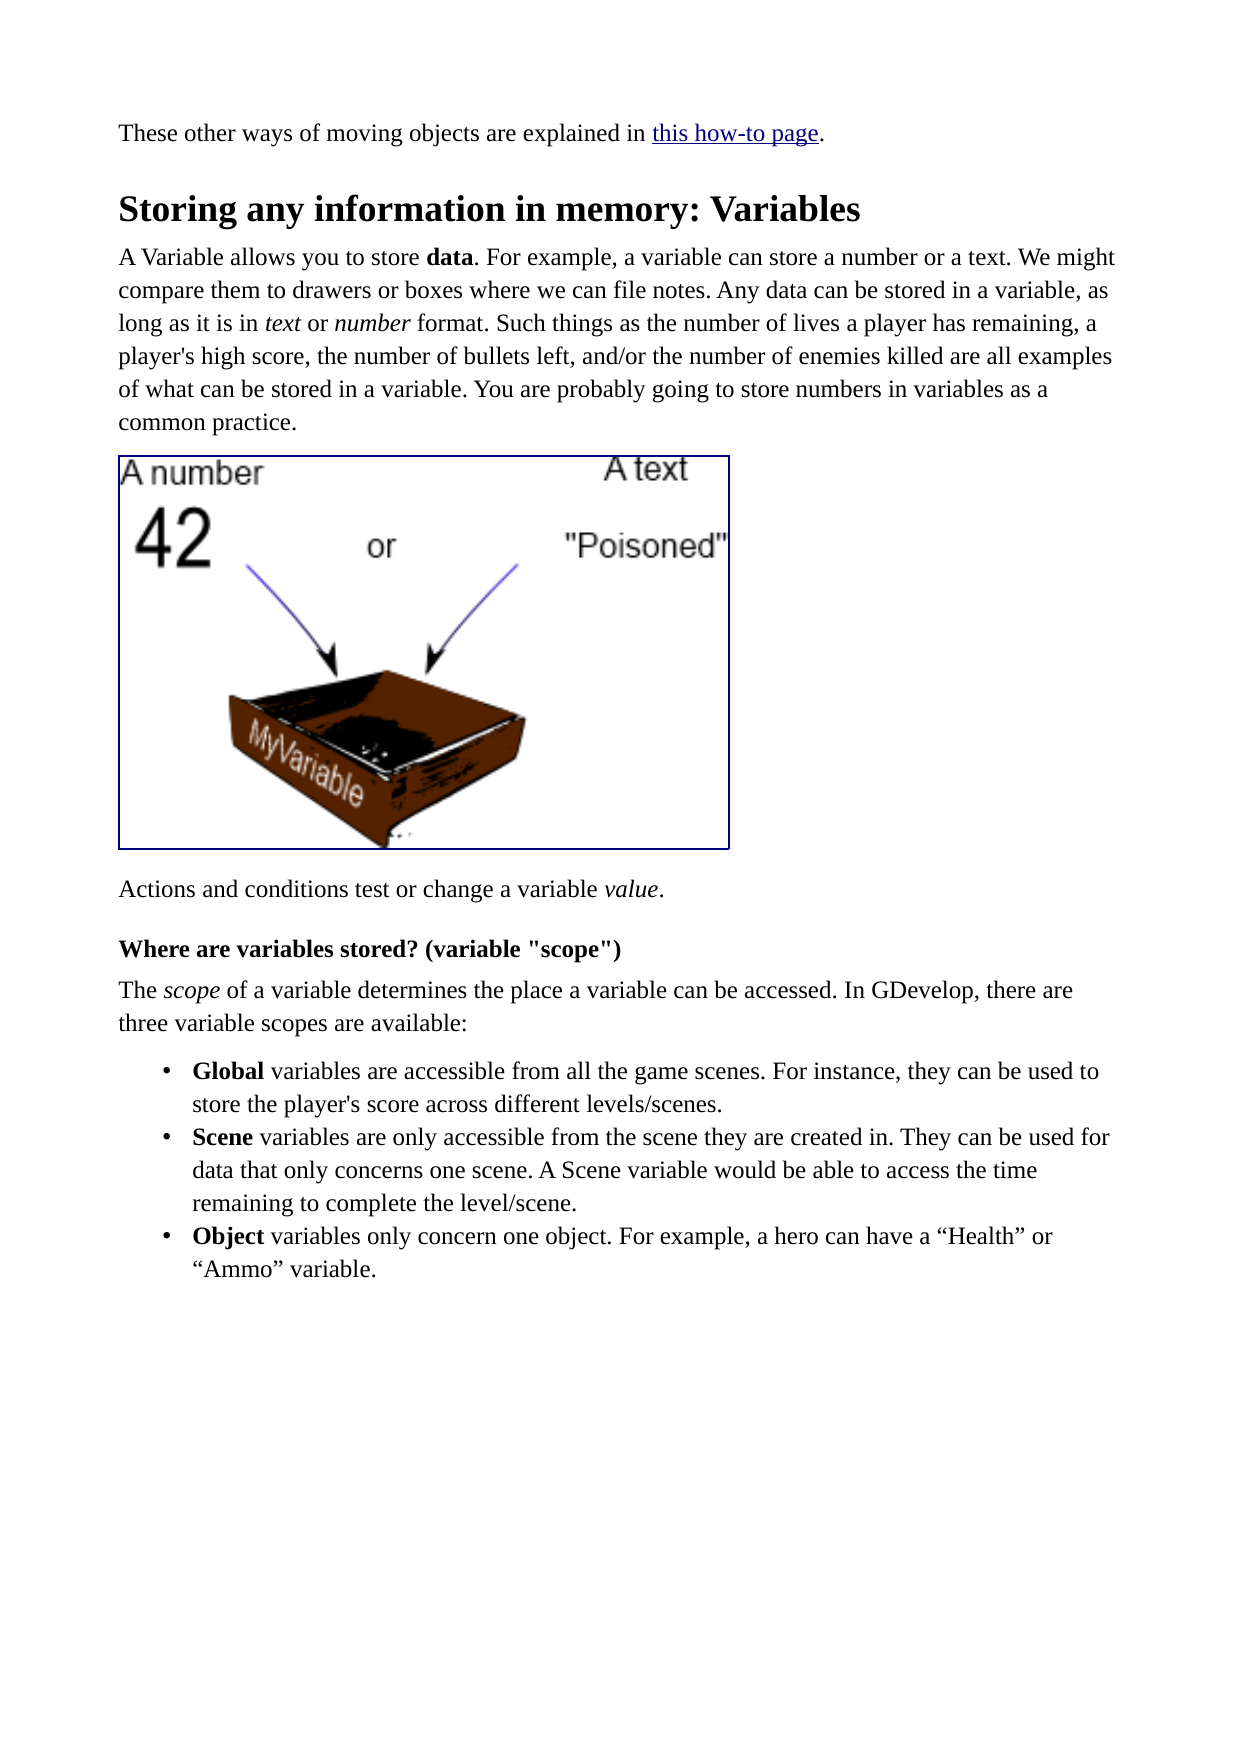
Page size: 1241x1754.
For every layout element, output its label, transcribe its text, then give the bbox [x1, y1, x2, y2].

subtitle Storing any information in memory: Variables [118, 187, 1122, 230]
list Global variables are accessible from all the game scenes. For instance, they can be used to store the player's score across different levels/scenes. [162, 1056, 1122, 1118]
list Object variables only concern one object. For example, a hero can have a “Health” or “Ammo” variable. [162, 1221, 1122, 1283]
picture [120, 457, 728, 848]
subtitle Where are variables stored? (variable "scope") [118, 934, 1122, 963]
text Actions and conditions test or change a variable value. [118, 874, 1122, 903]
text These other ways of moving objects are explained in this how-to page. [118, 118, 1122, 147]
text The scope of a variable determines the place a variable can be accessed. In GDevelop, there are three variable scopes are available: [118, 975, 1122, 1037]
text A Variable allows you to store data. For example, a variable can store a number or a text. We might compare them to drawers or boxes where we can file notes. Any data can be stored in a variable, as long as it is in text or number format. Such things as the number of lives a player has remaining, a player's high score, the number of bullets left, and/or the number of enemies killed are all examples of what can be stored in a variable. You are probably going to store numbers in variables as a common practice. [118, 242, 1122, 436]
list Scene variables are only accessible from the scene they are created in. They can be used for data that only concerns one scene. A Scene variable would be able to access the time remaining to complete the level/scene. [162, 1122, 1122, 1217]
